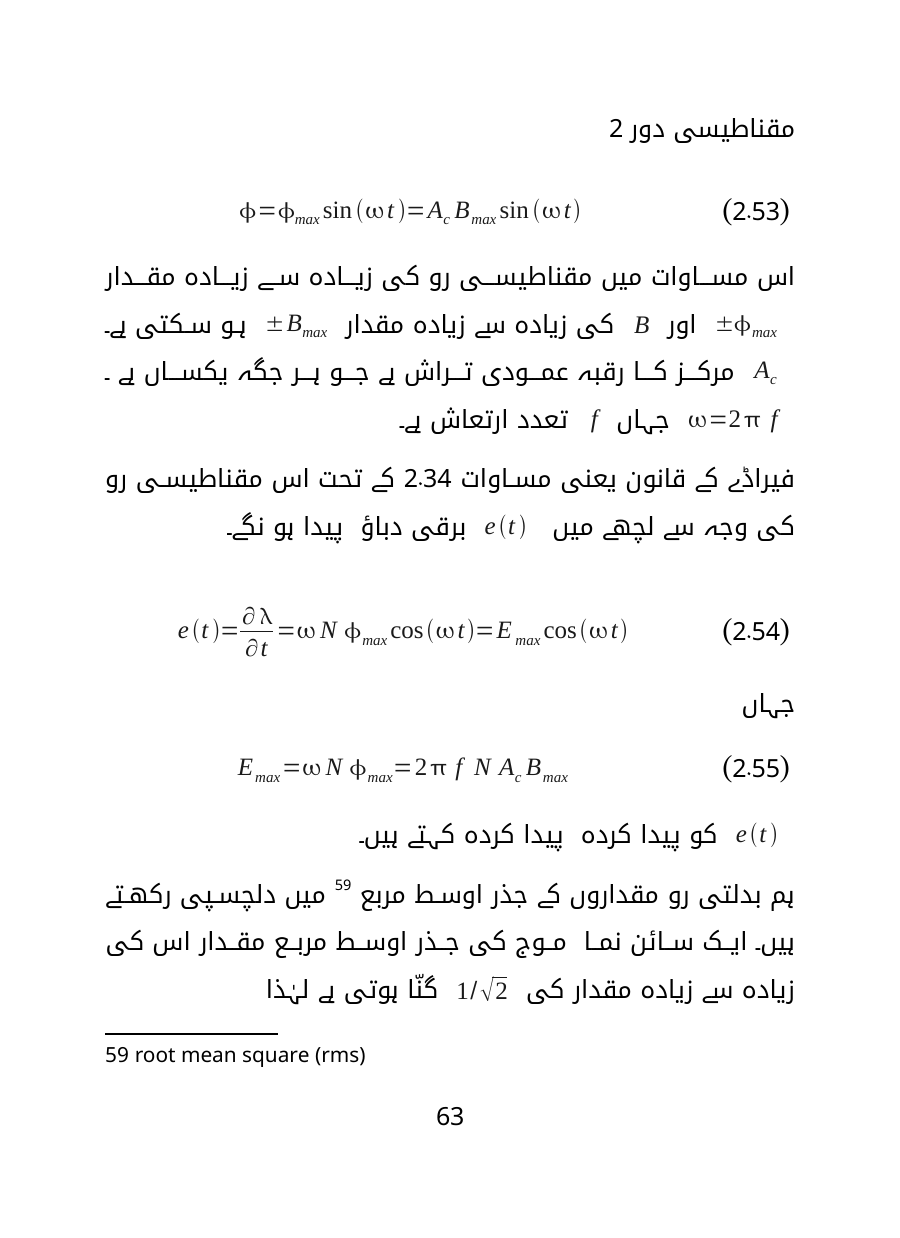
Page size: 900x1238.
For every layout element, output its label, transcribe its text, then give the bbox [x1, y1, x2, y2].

text فیراڈے کے قانون یعنی مساوات 2.34 کے تحت اس مقناطیسی رو کی وجہ سے لچھے میں برقی دباؤ پیدا ہو نگے۔ [105, 456, 795, 551]
table_header [105, 740, 690, 811]
text جہاں [105, 680, 795, 727]
text اس مساوات میں مقناطیسی رو کی زیادہ سے زیادہ مقداراورکی زیادہ سے زیادہ مقدارہو سکتی ہے۔مرکز کا رقبہ عمودی تراش ہے جو ہر جگہ یکساں ہے ۔جہاںتعدد ارتعاش ہے۔ [105, 254, 795, 443]
table_header [105, 183, 706, 254]
table_header [105, 597, 692, 680]
table_header (2.55) [690, 740, 795, 811]
text ہم بدلتی رو مقداروں کے جذر اوسط مربع میں دلچسپی رکھتے ہیں۔ ایک سائن نما موج کی جذر اوسط مربع مقدار اس کی زیادہ سے زیادہ مقدار کیگنّا ہوتی ہے لہٰذا [105, 871, 795, 1013]
table_header (2.54) [693, 597, 795, 680]
text root mean square (rms) [105, 1040, 795, 1068]
table_header (2.53) [706, 183, 795, 254]
text کو پیدا کردہ پیدا کردہ کہتے ہیں۔ [105, 811, 795, 859]
